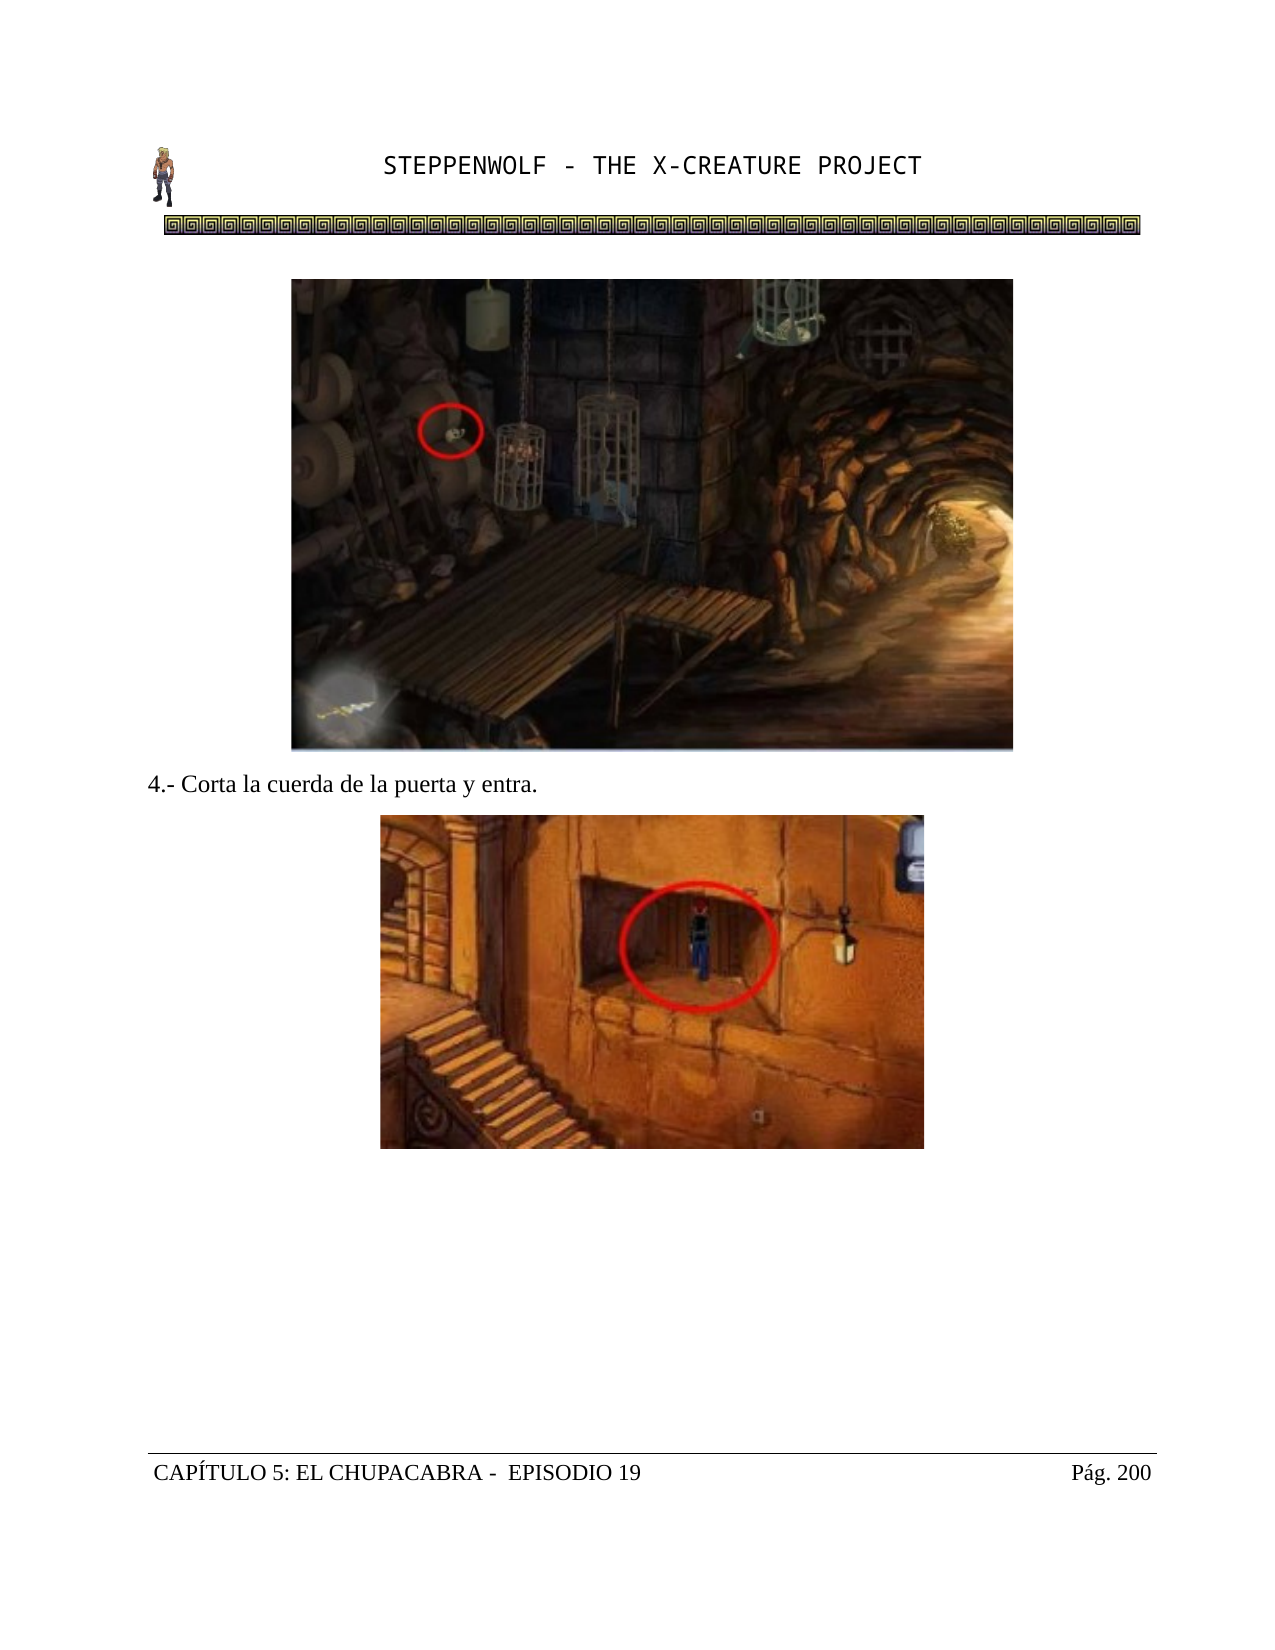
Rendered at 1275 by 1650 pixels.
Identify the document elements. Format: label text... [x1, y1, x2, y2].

picture [147, 147, 181, 207]
picture [291, 279, 1014, 752]
picture [380, 815, 925, 1149]
text 4.- Corta la cuerda de la puerta y entra. [148, 769, 1157, 798]
picture [164, 215, 1141, 235]
